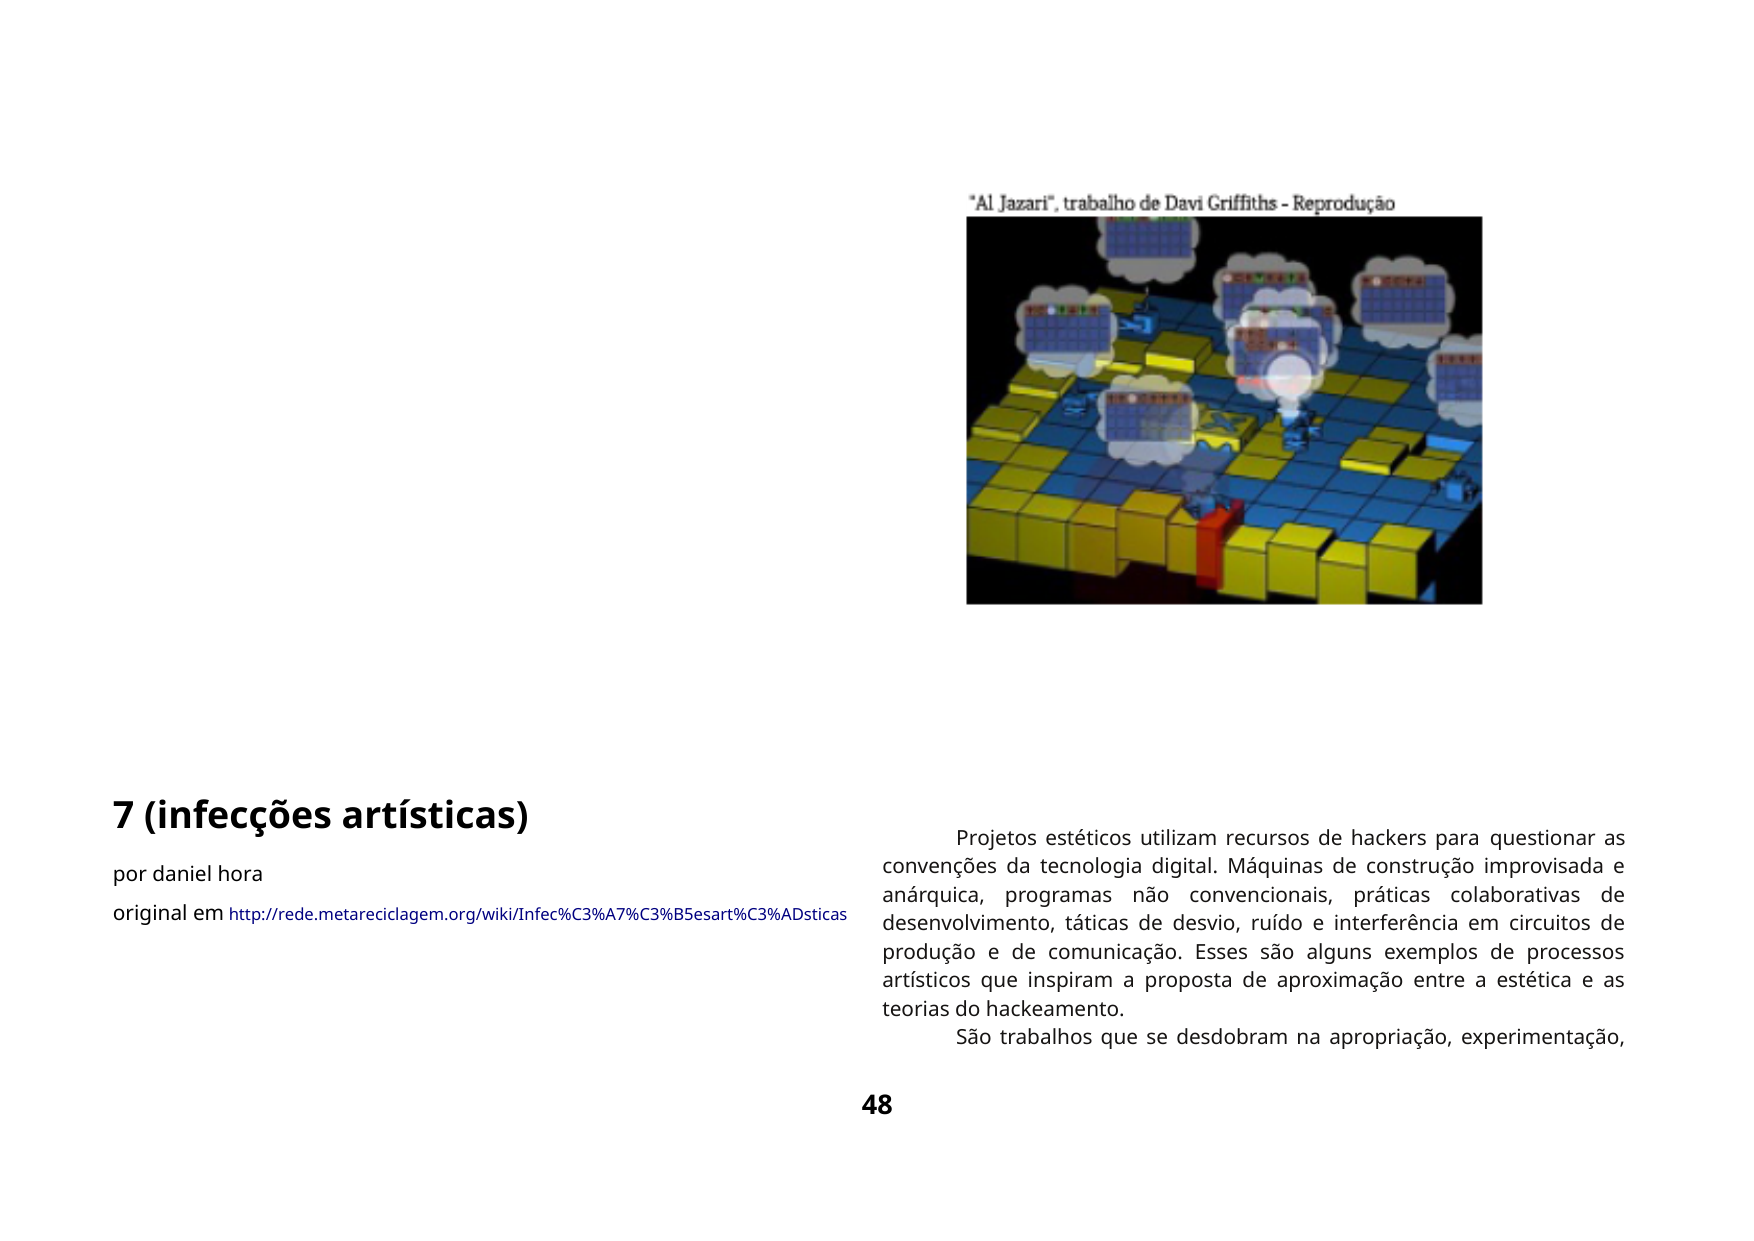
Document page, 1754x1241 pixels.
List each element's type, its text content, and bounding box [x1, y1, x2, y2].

text 7 (infecções artísticas) [113, 788, 834, 839]
text São trabalhos que se desdobram na apropriação, experimentação, [882, 1022, 1626, 1051]
text Projetos estéticos utilizam recursos de hackers para questionar as convenções da tecnologia digital. Máquinas de construção improvisada e anárquica, programas não convencionais, práticas colaborativas de desenvolvimento, táticas de desvio, ruído e interferência em circuitos de produção e de comunicação. Esses são alguns exemplos de processos artísticos que inspiram a proposta de aproximação entre a estética e as teorias do hackeamento. [882, 823, 1626, 1022]
text por daniel hora [113, 859, 834, 887]
text original em http://rede.metareciclagem.org/wiki/Infec%C3%A7%C3%B5esart%C3%ADsticas [113, 898, 861, 927]
picture [965, 190, 1487, 607]
